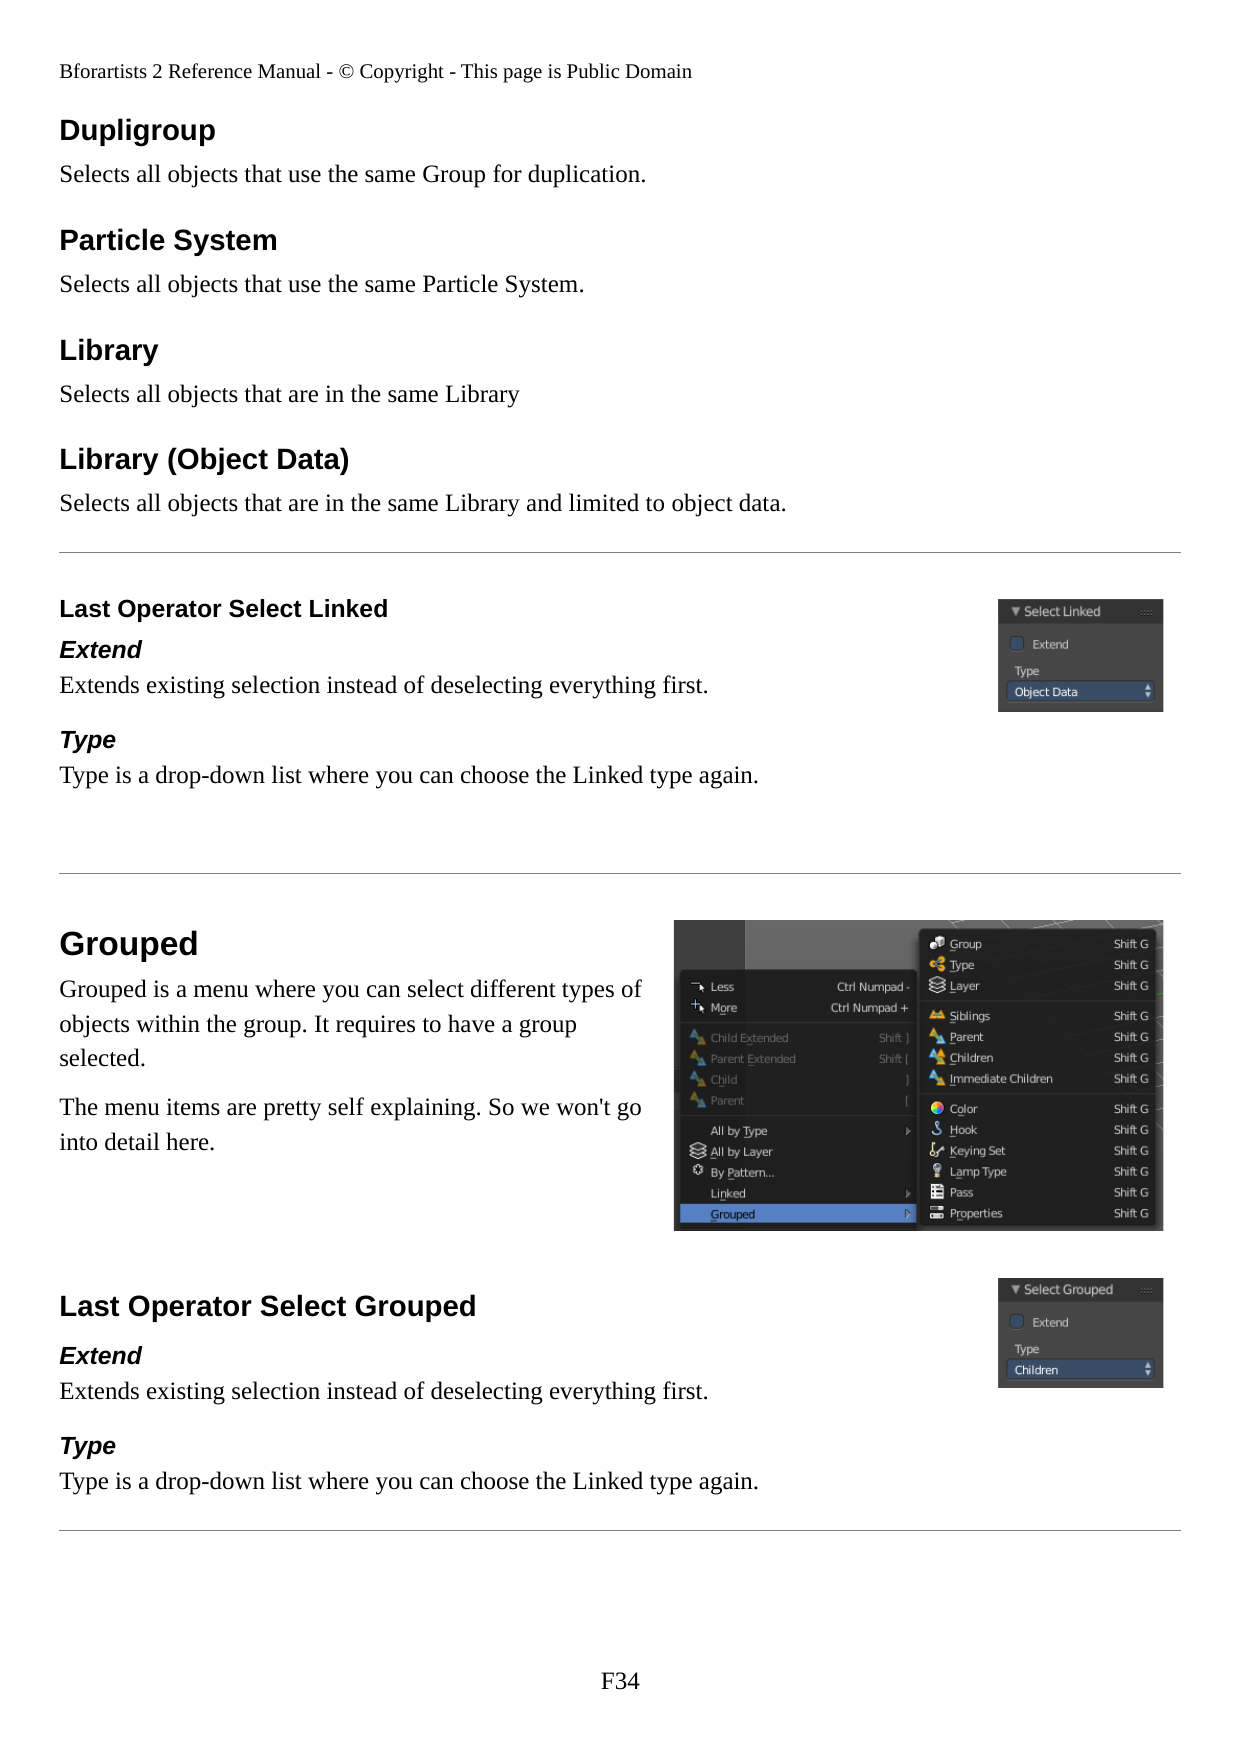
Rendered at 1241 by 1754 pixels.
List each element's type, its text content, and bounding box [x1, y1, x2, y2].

subtitle [1164, 1289, 1181, 1322]
subtitle Last Operator Select Linked [59, 594, 1181, 623]
subtitle Particle System [59, 222, 1181, 256]
text The menu items are pretty self explaining. So we won't go into detail here. [59, 1092, 673, 1156]
subtitle Dupligroup [59, 113, 1181, 146]
subtitle [1164, 635, 1181, 664]
text Selects all objects that are in the same Library [59, 379, 1181, 407]
subtitle Extend [59, 1341, 998, 1370]
text Type is a drop-down list where you can choose the Linked type again. [59, 760, 1181, 789]
text Selects all objects that are in the same Library and limited to object data. [59, 488, 1181, 517]
picture [998, 1278, 1164, 1388]
text Selects all objects that use the same Particle System. [59, 269, 1181, 297]
text Selects all objects that use the same Group for duplication. [59, 159, 1181, 188]
text Grouped is a menu where you can select different types of objects within the group. It requires to have a group selected. [59, 974, 673, 1072]
subtitle Grouped [59, 923, 673, 962]
text Extends existing selection instead of deselecting everything first. [59, 1376, 1181, 1405]
subtitle Last Operator Select Grouped [59, 1289, 998, 1322]
subtitle [1164, 1341, 1181, 1370]
text Extends existing selection instead of deselecting everything first. [59, 670, 998, 699]
subtitle Library (Object Data) [59, 442, 1181, 476]
text Type is a drop-down list where you can choose the Linked type again. [59, 1466, 1181, 1495]
picture [673, 920, 1164, 1231]
picture [998, 599, 1164, 712]
subtitle Type [59, 1431, 1181, 1460]
subtitle Extend [59, 635, 998, 664]
subtitle Library [59, 332, 1181, 366]
subtitle [1164, 923, 1181, 962]
subtitle Type [59, 725, 1181, 754]
